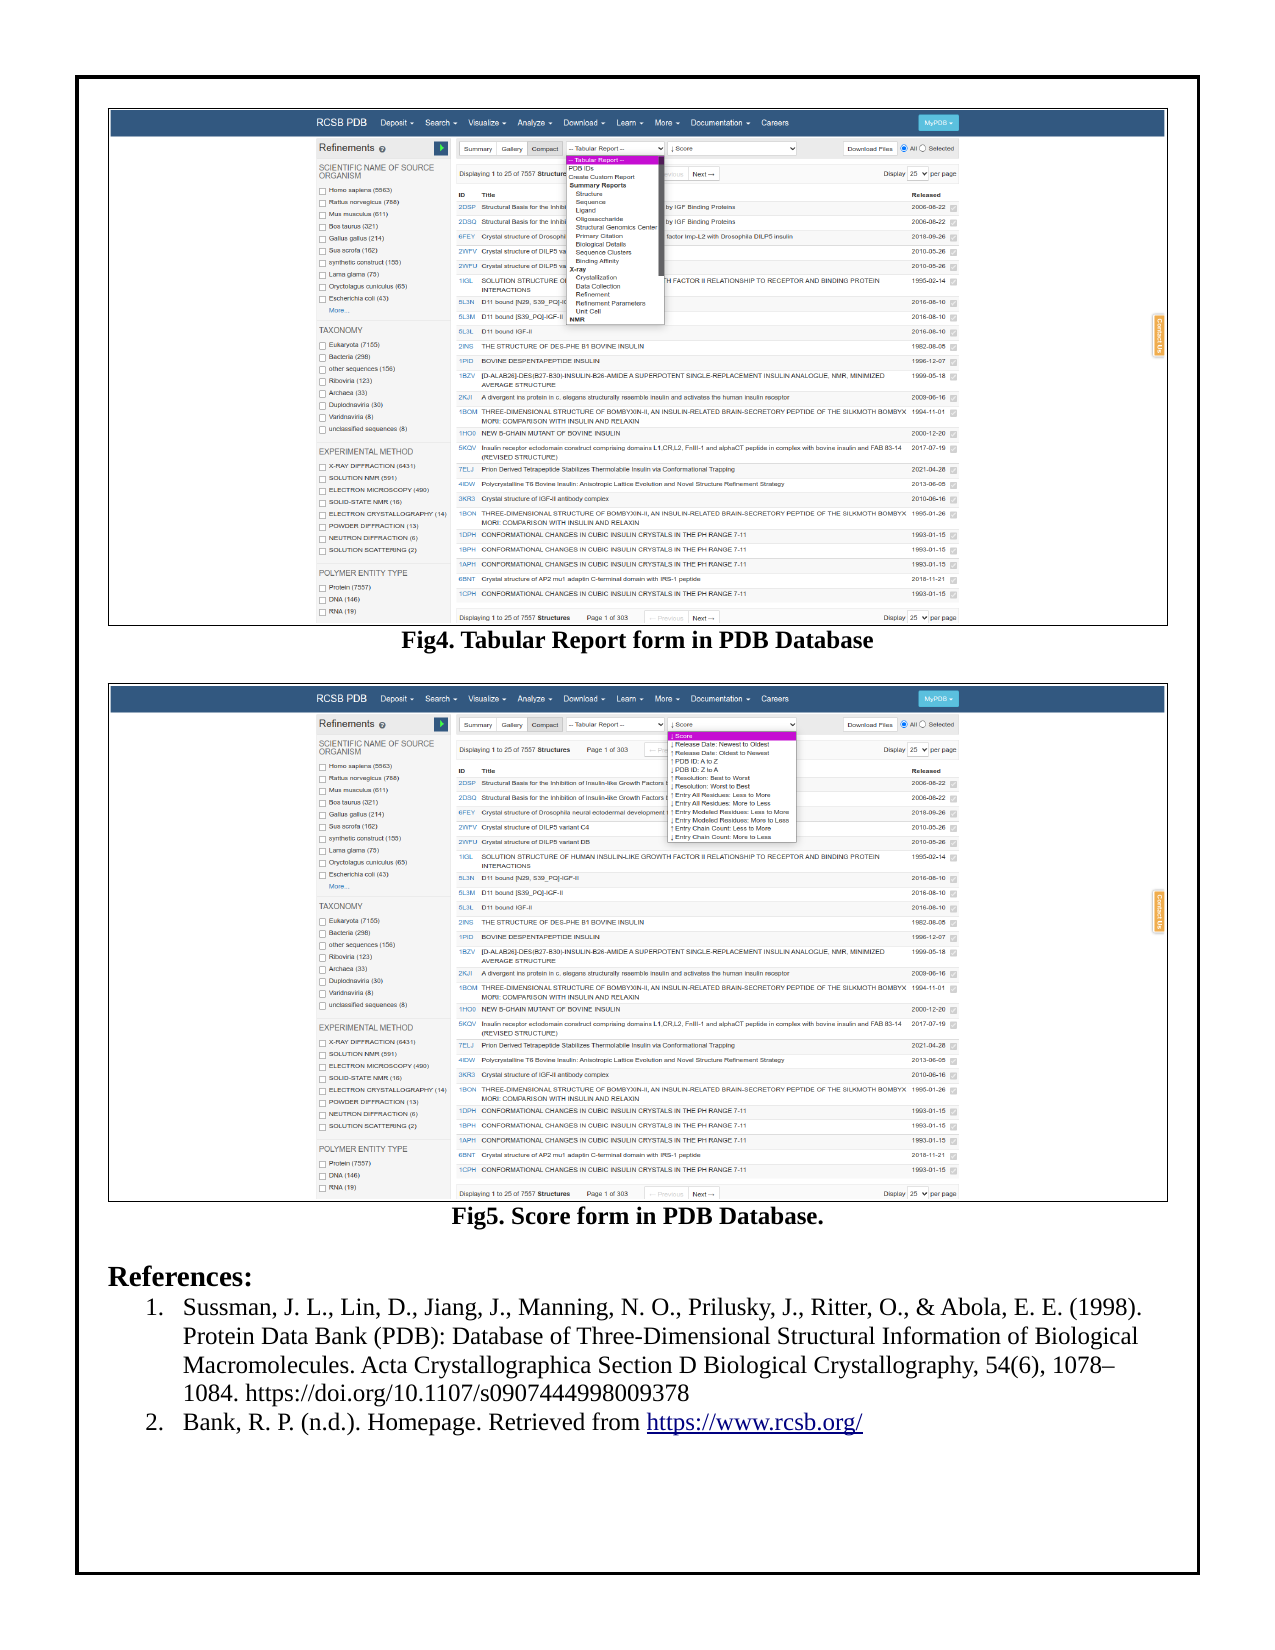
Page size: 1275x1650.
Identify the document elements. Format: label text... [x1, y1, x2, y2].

text Fig4. Tabular Report form in PDB Database [108, 626, 1167, 654]
text Fig5. Score form in PDB Database. [108, 1202, 1167, 1230]
picture [110, 110, 1165, 623]
text References: [108, 1259, 1167, 1292]
list Bank, R. P. (n.d.). Homepage. Retrieved from https://www.rcsb.org/ [145, 1407, 1167, 1436]
list Sussman, J. L., Lin, D., Jiang, J., Manning, N. O., Prilusky, J., Ritter, O., & Abola, E. E. (1998). Protein Data Bank (PDB): Database of Three-Dimensional Structural Information of Biological Macromolecules. Acta Crystallographica Section D Biological Crystallography, 54(6), 1078–1084. https://doi.org/10.1107/s0907444998009378 [145, 1292, 1167, 1407]
picture [110, 686, 1165, 1199]
